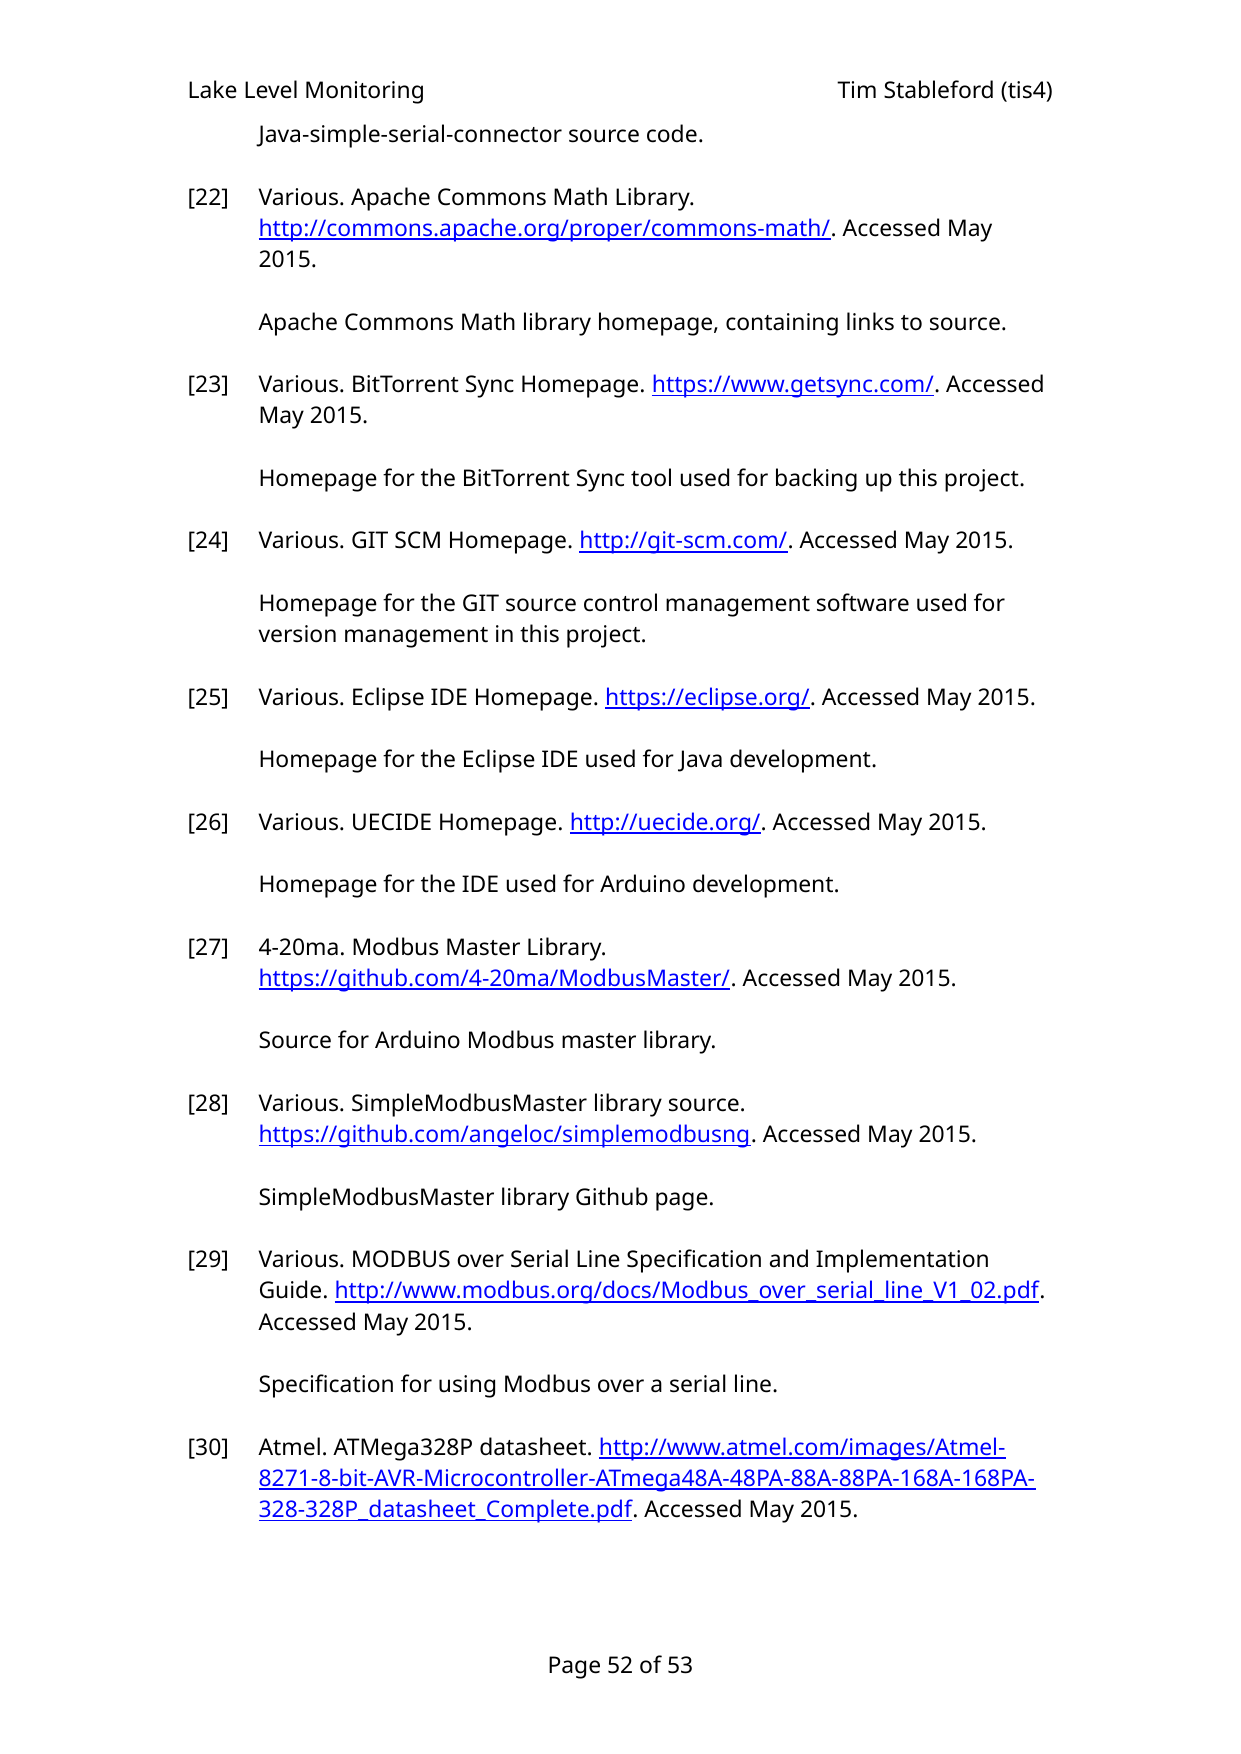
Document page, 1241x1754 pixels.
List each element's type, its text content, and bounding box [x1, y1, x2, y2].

list Various. BitTorrent Sync Homepage. https://www.getsync.com/. Accessed May 2015. Homepage for the BitTorrent Sync tool used for backing up this project. [187, 368, 1053, 524]
list Various. Apache Commons Math Library. http://commons.apache.org/proper/commons-math/. Accessed May 2015. Apache Commons Math library homepage, containing links to source. [187, 181, 1053, 368]
list Various. MODBUS over Serial Line Specification and Implementation Guide. http://www.modbus.org/docs/Modbus_over_serial_line_V1_02.pdf. Accessed May 2015. Specification for using Modbus over a serial line. [187, 1243, 1053, 1431]
list Various. GIT SCM Homepage. http://git-scm.com/. Accessed May 2015. Homepage for the GIT source control management software used for version management in this project. [187, 524, 1053, 681]
list 4-20ma. Modbus Master Library. https://github.com/4-20ma/ModbusMaster/. Accessed May 2015. Source for Arduino Modbus master library. [187, 931, 1053, 1087]
list Java-simple-serial-connector source code. [187, 118, 1053, 181]
list Various. UECIDE Homepage. http://uecide.org/. Accessed May 2015. Homepage for the IDE used for Arduino development. [187, 806, 1053, 931]
list Atmel. ATMega328P datasheet. http://www.atmel.com/images/Atmel-8271-8-bit-AVR-Microcontroller-ATmega48A-48PA-88A-88PA-168A-168PA-328-328P_datasheet_Complete.pdf. Accessed May 2015. [187, 1431, 1053, 1556]
list Various. SimpleModbusMaster library source. https://github.com/angeloc/simplemodbusng. Accessed May 2015. SimpleModbusMaster library Github page. [187, 1087, 1053, 1243]
list Various. Eclipse IDE Homepage. https://eclipse.org/. Accessed May 2015. Homepage for the Eclipse IDE used for Java development. [187, 681, 1053, 806]
